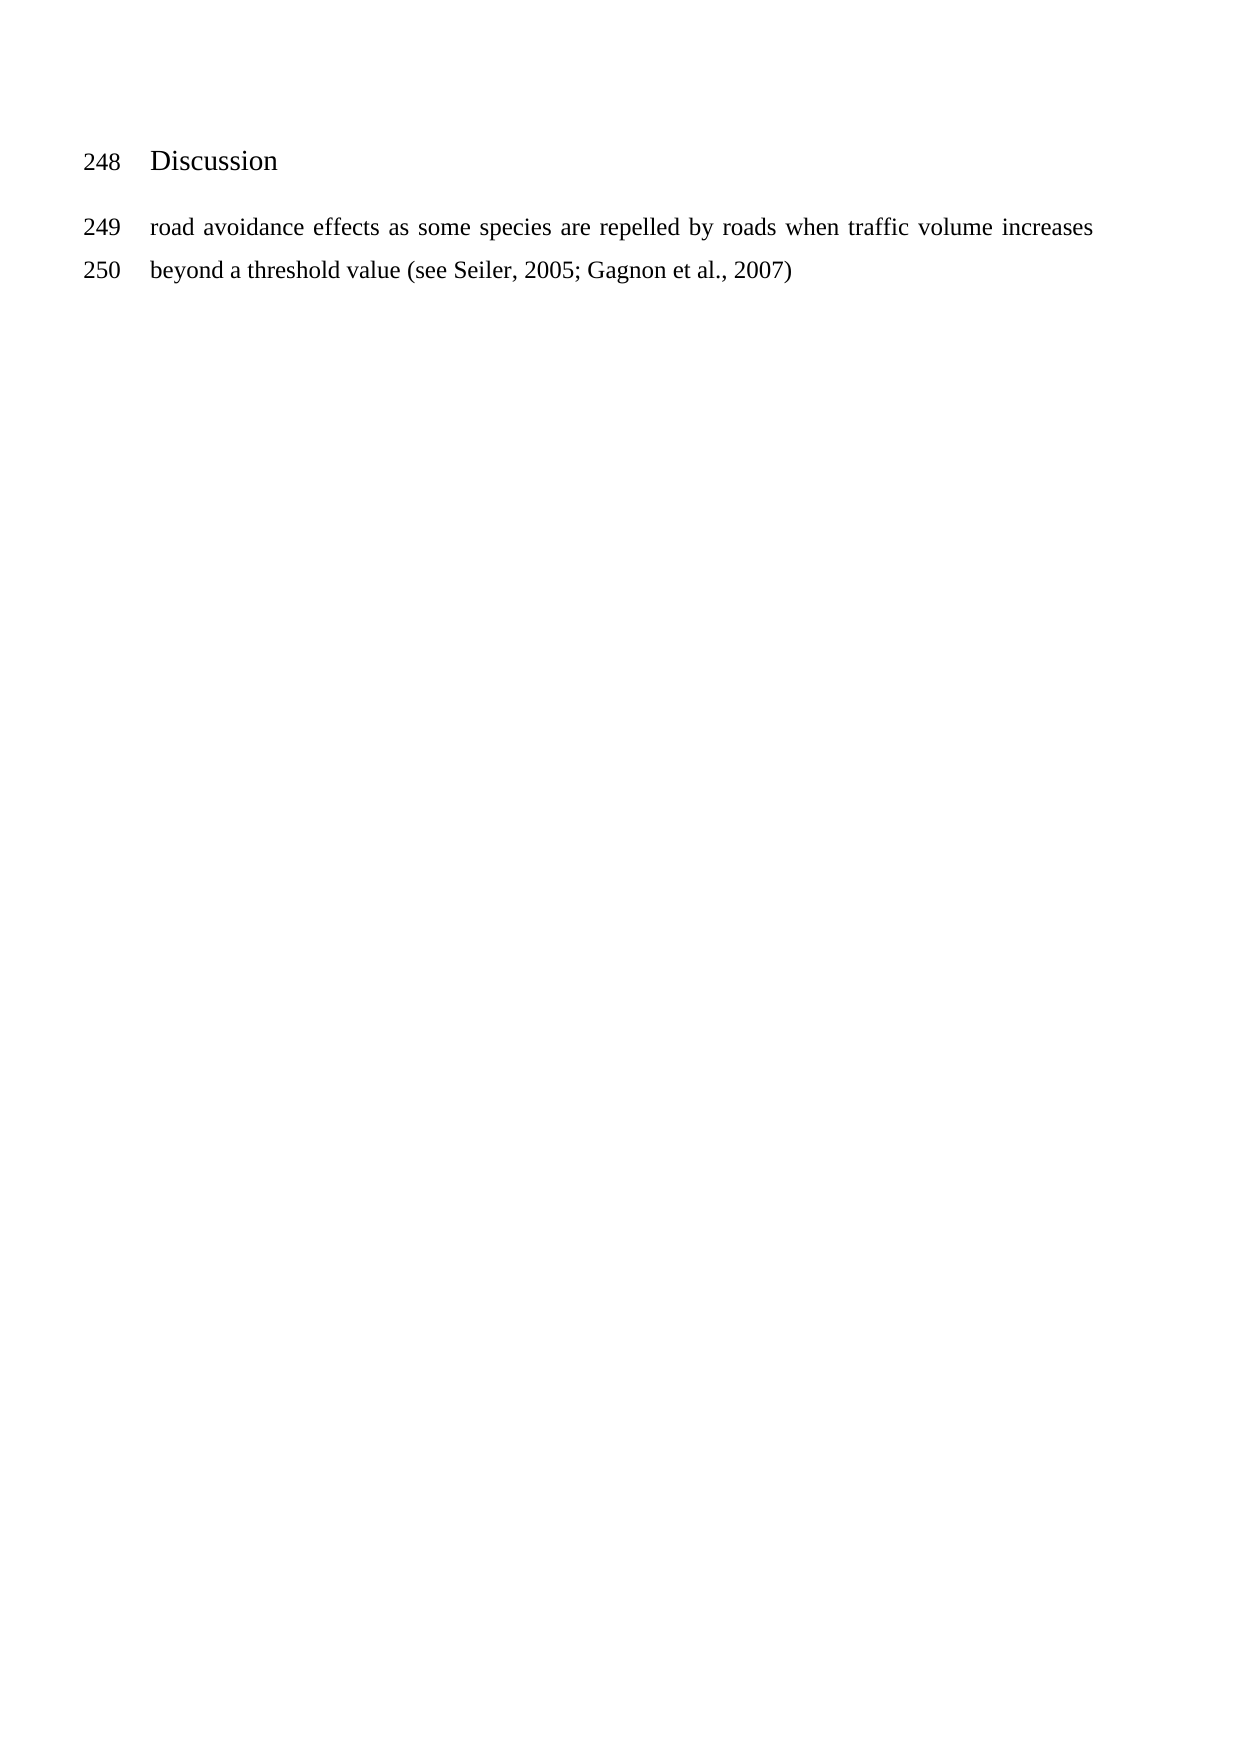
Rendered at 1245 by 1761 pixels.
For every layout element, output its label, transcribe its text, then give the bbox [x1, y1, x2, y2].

text road avoidance effects as some species are repelled by roads when traffic volume increases beyond a threshold value (see Seiler, 2005; Gagnon et al., 2007) [150, 212, 1095, 284]
subtitle Discussion [150, 143, 1095, 177]
